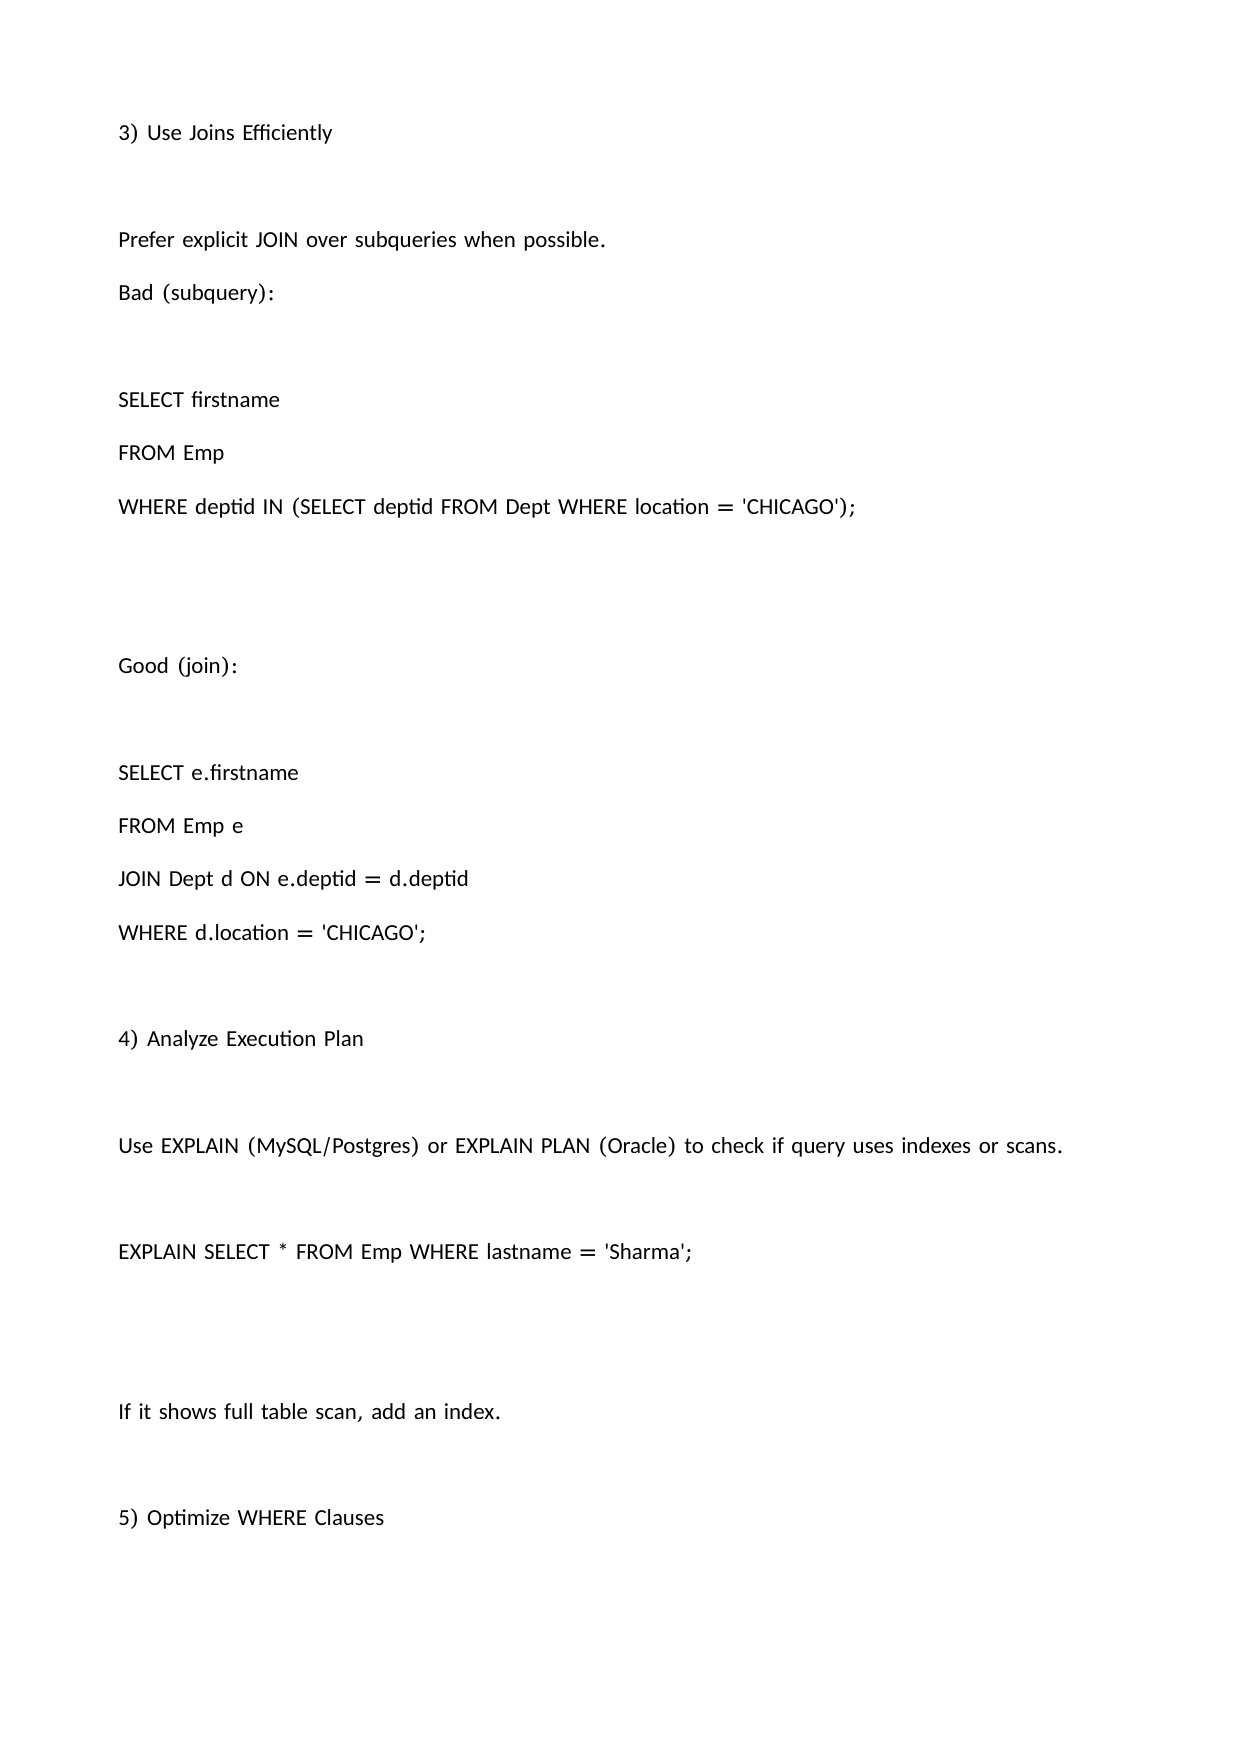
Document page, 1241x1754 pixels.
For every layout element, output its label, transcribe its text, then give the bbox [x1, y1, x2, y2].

text Use EXPLAIN (MySQL/Postgres) or EXPLAIN PLAN (Oracle) to check if query uses indexes or scans. [118, 1131, 1122, 1159]
text If it shows full table scan, add an index. [118, 1396, 1122, 1425]
text SELECT firstname [118, 384, 1122, 413]
text 5) Optimize WHERE Clauses [118, 1503, 1122, 1531]
text JOIN Dept d ON e.deptid = d.deptid [118, 864, 1122, 893]
text Good (join): [118, 651, 1122, 679]
text Bad (subquery): [118, 278, 1122, 306]
text 3) Use Joins Efficiently [118, 118, 1122, 147]
text FROM Emp [118, 438, 1122, 466]
text FROM Emp e [118, 811, 1122, 839]
text Prefer explicit JOIN over subqueries when possible. [118, 224, 1122, 253]
text EXPLAIN SELECT * FROM Emp WHERE lastname = 'Sharma'; [118, 1237, 1122, 1265]
text SELECT e.firstname [118, 757, 1122, 786]
text 4) Analyze Execution Plan [118, 1024, 1122, 1052]
text WHERE deptid IN (SELECT deptid FROM Dept WHERE location = 'CHICAGO'); [118, 491, 1122, 520]
text WHERE d.location = 'CHICAGO'; [118, 918, 1122, 946]
